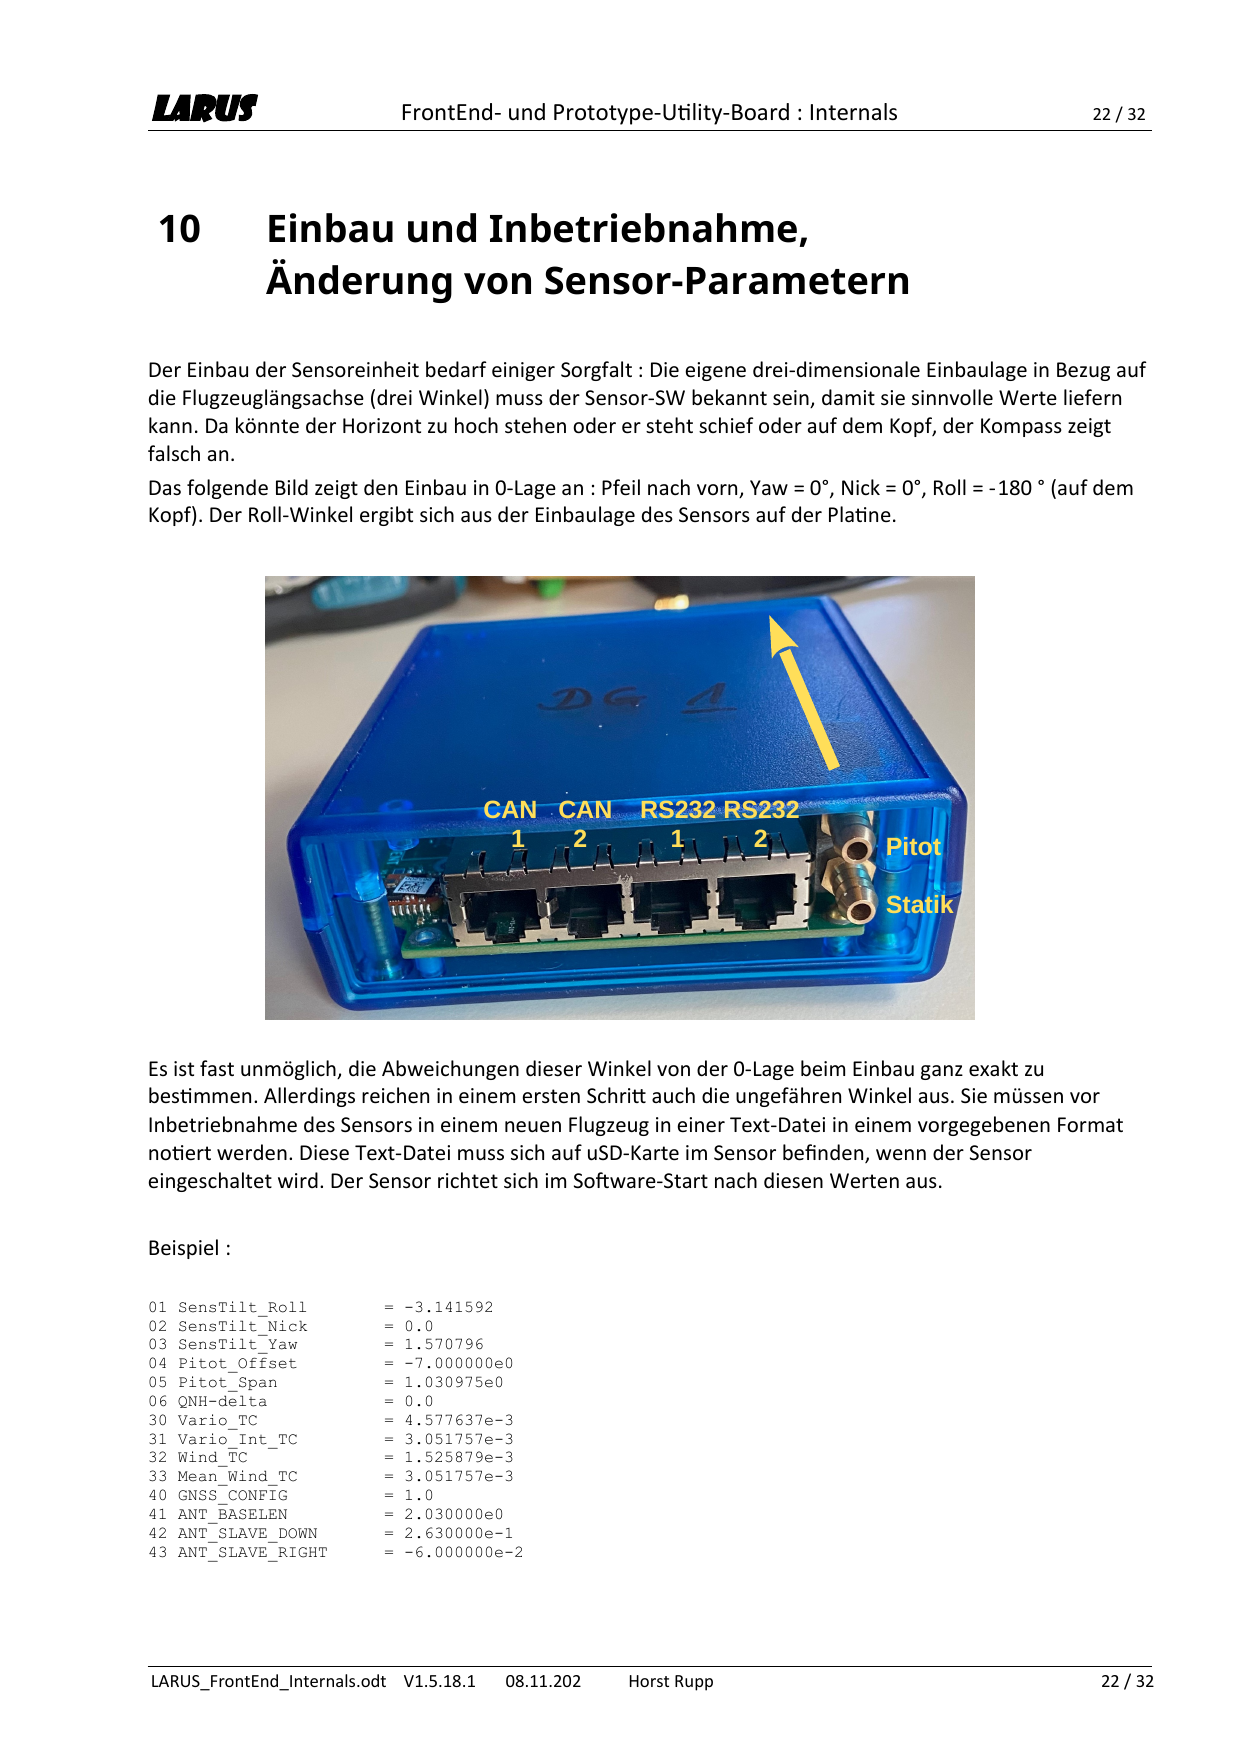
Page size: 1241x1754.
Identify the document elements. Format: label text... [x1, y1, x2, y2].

text 42 ANT_SLAVE_DOWN = 2.630000e-1 [148, 1524, 1152, 1543]
text 01 SensTilt_Roll = -3.141592 [148, 1298, 1152, 1317]
text 05 Pitot_Span = 1.030975e0 [148, 1374, 1152, 1392]
subtitle Einbau und Inbetriebnahme, Änderung von Sensor-Parametern [148, 173, 1128, 305]
text 41 ANT_BASELEN = 2.030000e0 [148, 1506, 1152, 1524]
text 03 SensTilt_Yaw = 1.570796 [148, 1336, 1152, 1355]
text Der Einbau der Sensoreinheit bedarf einiger Sorgfalt : Die eigene drei-dimensionale Einbaulage in Bezug auf die Flugzeuglängsachse (drei Winkel) muss der Sensor-SW bekannt sein, damit sie sinnvolle Werte liefern kann. Da könnte der Horizont zu hoch stehen oder er steht schief oder auf dem Kopf, der Kompass zeigt falsch an. [148, 355, 1152, 467]
text Beispiel : [148, 1233, 1152, 1261]
text 33 Mean_Wind_TC = 3.051757e-3 [148, 1468, 1152, 1487]
text 31 Vario_Int_TC = 3.051757e-3 [148, 1430, 1152, 1449]
text 43 ANT_SLAVE_RIGHT = -6.000000e-2 [148, 1543, 1152, 1562]
text 30 Vario_TC = 4.577637e-3 [148, 1411, 1152, 1430]
text 32 Wind_TC = 1.525879e-3 [148, 1449, 1152, 1468]
text 02 SensTilt_Nick = 0.0 [148, 1317, 1152, 1336]
text 40 GNSS_CONFIG = 1.0 [148, 1487, 1152, 1506]
text Es ist fast unmöglich, die Abweichungen dieser Winkel von der 0-Lage beim Einbau ganz exakt zu bestimmen. Allerdings reichen in einem ersten Schritt auch die ungefähren Winkel aus. Sie müssen vor Inbetriebnahme des Sensors in einem neuen Flugzeug in einer Text-Datei in einem vorgegebenen Format notiert werden. Diese Text-Datei muss sich auf uSD-Karte im Sensor befinden, wenn der Sensor eingeschaltet wird. Der Sensor richtet sich im Software-Start nach diesen Werten aus. [148, 1054, 1152, 1194]
text 06 QNH-delta = 0.0 [148, 1392, 1152, 1411]
text 04 Pitot_Offset = -7.000000e0 [148, 1355, 1152, 1374]
text Das folgende Bild zeigt den Einbau in 0-Lage an : Pfeil nach vorn, Yaw = 0°, Nick = 0°, Roll = -180 ° (auf dem Kopf). Der Roll-Winkel ergibt sich aus der Einbaulage des Sensors auf der Platine. [148, 473, 1152, 529]
picture [265, 576, 975, 1020]
